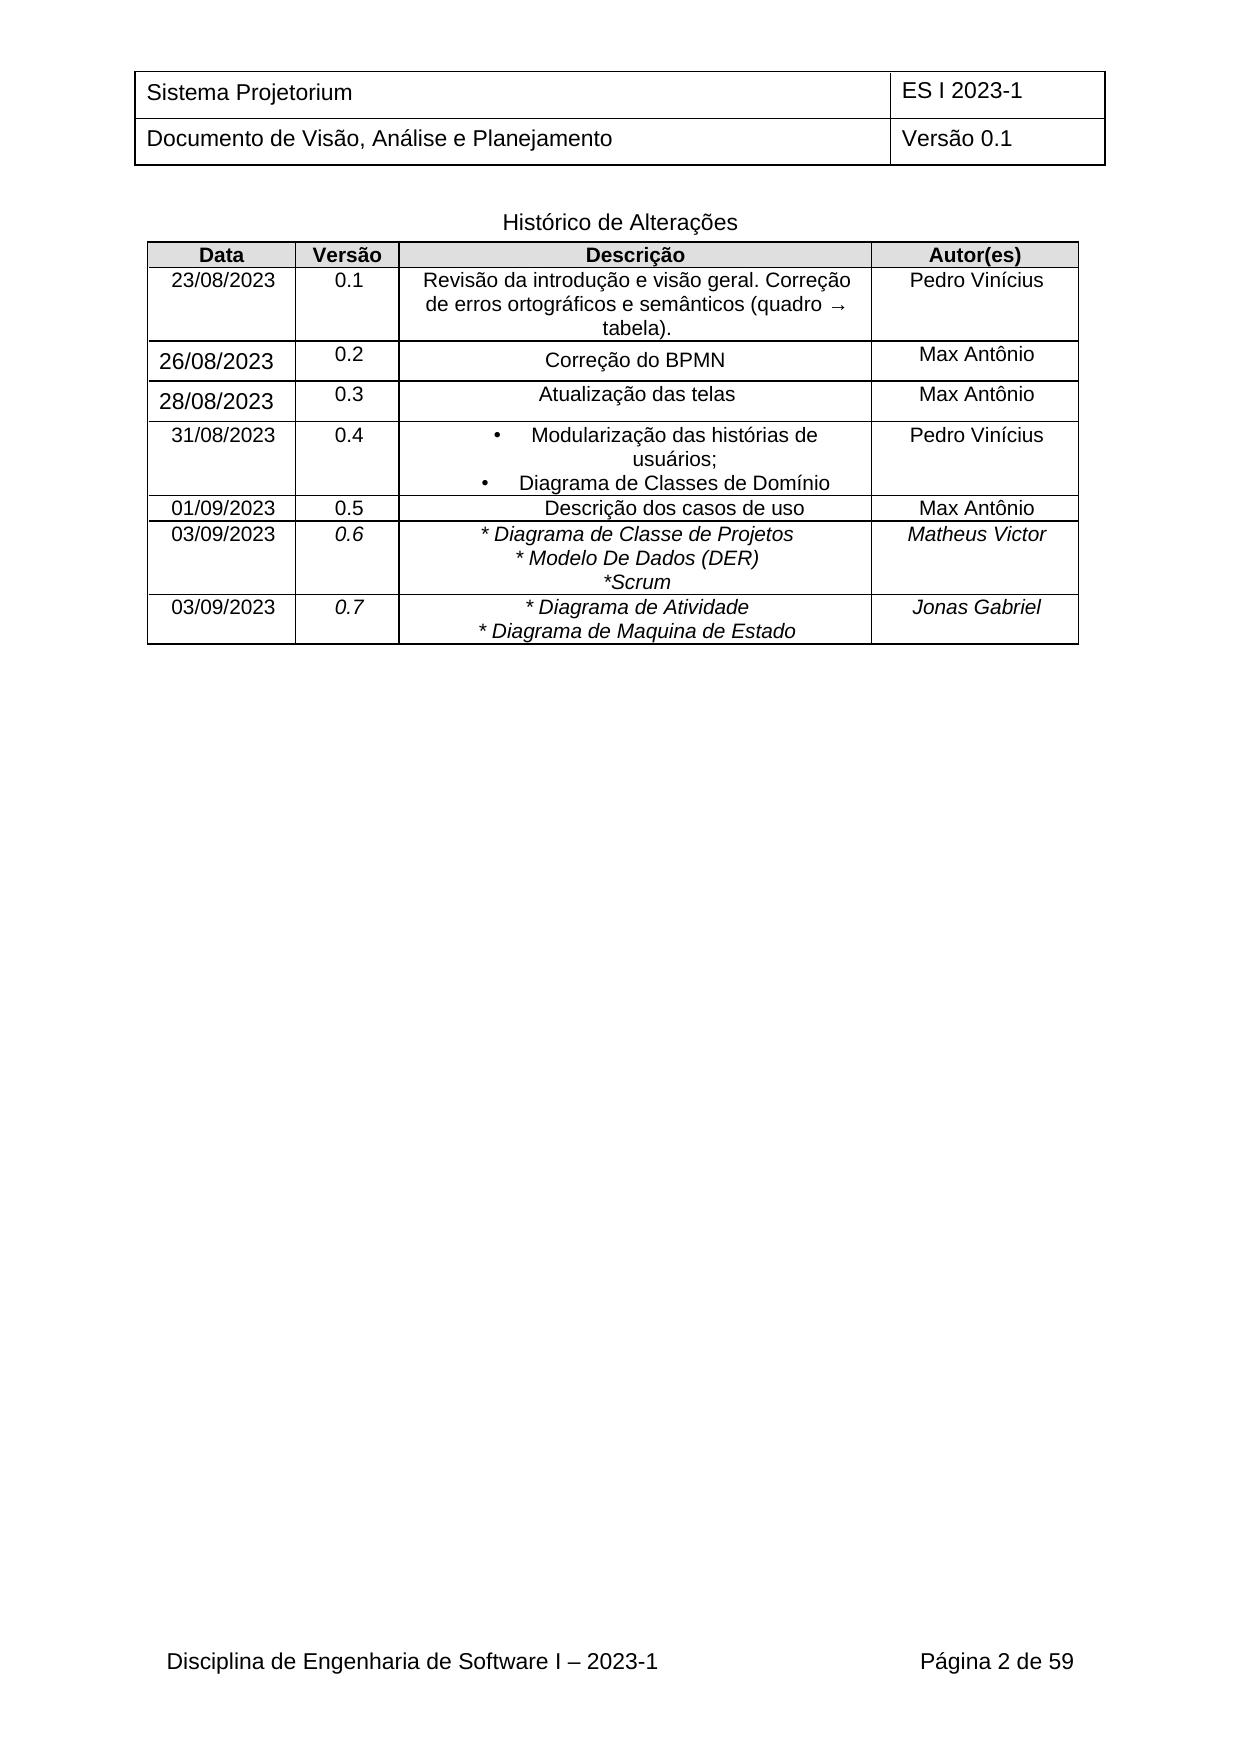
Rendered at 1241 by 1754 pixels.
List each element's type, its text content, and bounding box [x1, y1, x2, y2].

table_cell Matheus Victor [872, 522, 1078, 593]
table_header Data [148, 243, 295, 267]
table_cell 26/08/2023 [148, 341, 295, 380]
table_cell 0.7 [296, 595, 398, 643]
table_cell Descrição dos casos de uso [400, 496, 871, 520]
table_cell 0.5 [296, 496, 398, 520]
table_header Descrição [400, 243, 871, 267]
table_header Versão [296, 243, 398, 267]
table_cell * Diagrama de Atividade * Diagrama de Maquina de Estado [400, 595, 871, 643]
table_cell 01/09/2023 [148, 496, 295, 520]
table_cell 0.1 [296, 268, 398, 340]
table_cell 0.3 [296, 382, 398, 421]
table_cell * Diagrama de Classe de Projetos * Modelo De Dados (DER) *Scrum [400, 522, 871, 593]
table_cell 23/08/2023 [148, 268, 295, 340]
table_cell 0.4 [296, 422, 398, 494]
table_cell Pedro Vinícius [872, 268, 1078, 340]
table_cell 0.6 [296, 522, 398, 593]
table_cell 0.2 [296, 342, 398, 380]
table_cell 28/08/2023 [148, 381, 295, 421]
table_cell 31/08/2023 [148, 422, 295, 494]
text Histórico de Alterações [148, 208, 1092, 235]
table_cell Pedro Vinícius [872, 422, 1078, 494]
table_cell Max Antônio [872, 342, 1078, 380]
table_cell 03/09/2023 [148, 595, 295, 643]
table_cell 03/09/2023 [148, 521, 295, 593]
table_cell Atualização das telas [400, 382, 871, 421]
table_cell Correção do BPMN [400, 342, 871, 380]
table_cell Jonas Gabriel [872, 595, 1078, 643]
table_header Autor(es) [872, 243, 1078, 267]
table_cell Max Antônio [872, 496, 1078, 520]
table_cell Max Antônio [872, 382, 1078, 421]
table_cell Modularização das histórias de usuários; Diagrama de Classes de Domínio [400, 422, 871, 494]
table_cell Revisão da introdução e visão geral. Correção de erros ortográficos e semânticos (quadro → tabela). [400, 268, 871, 340]
